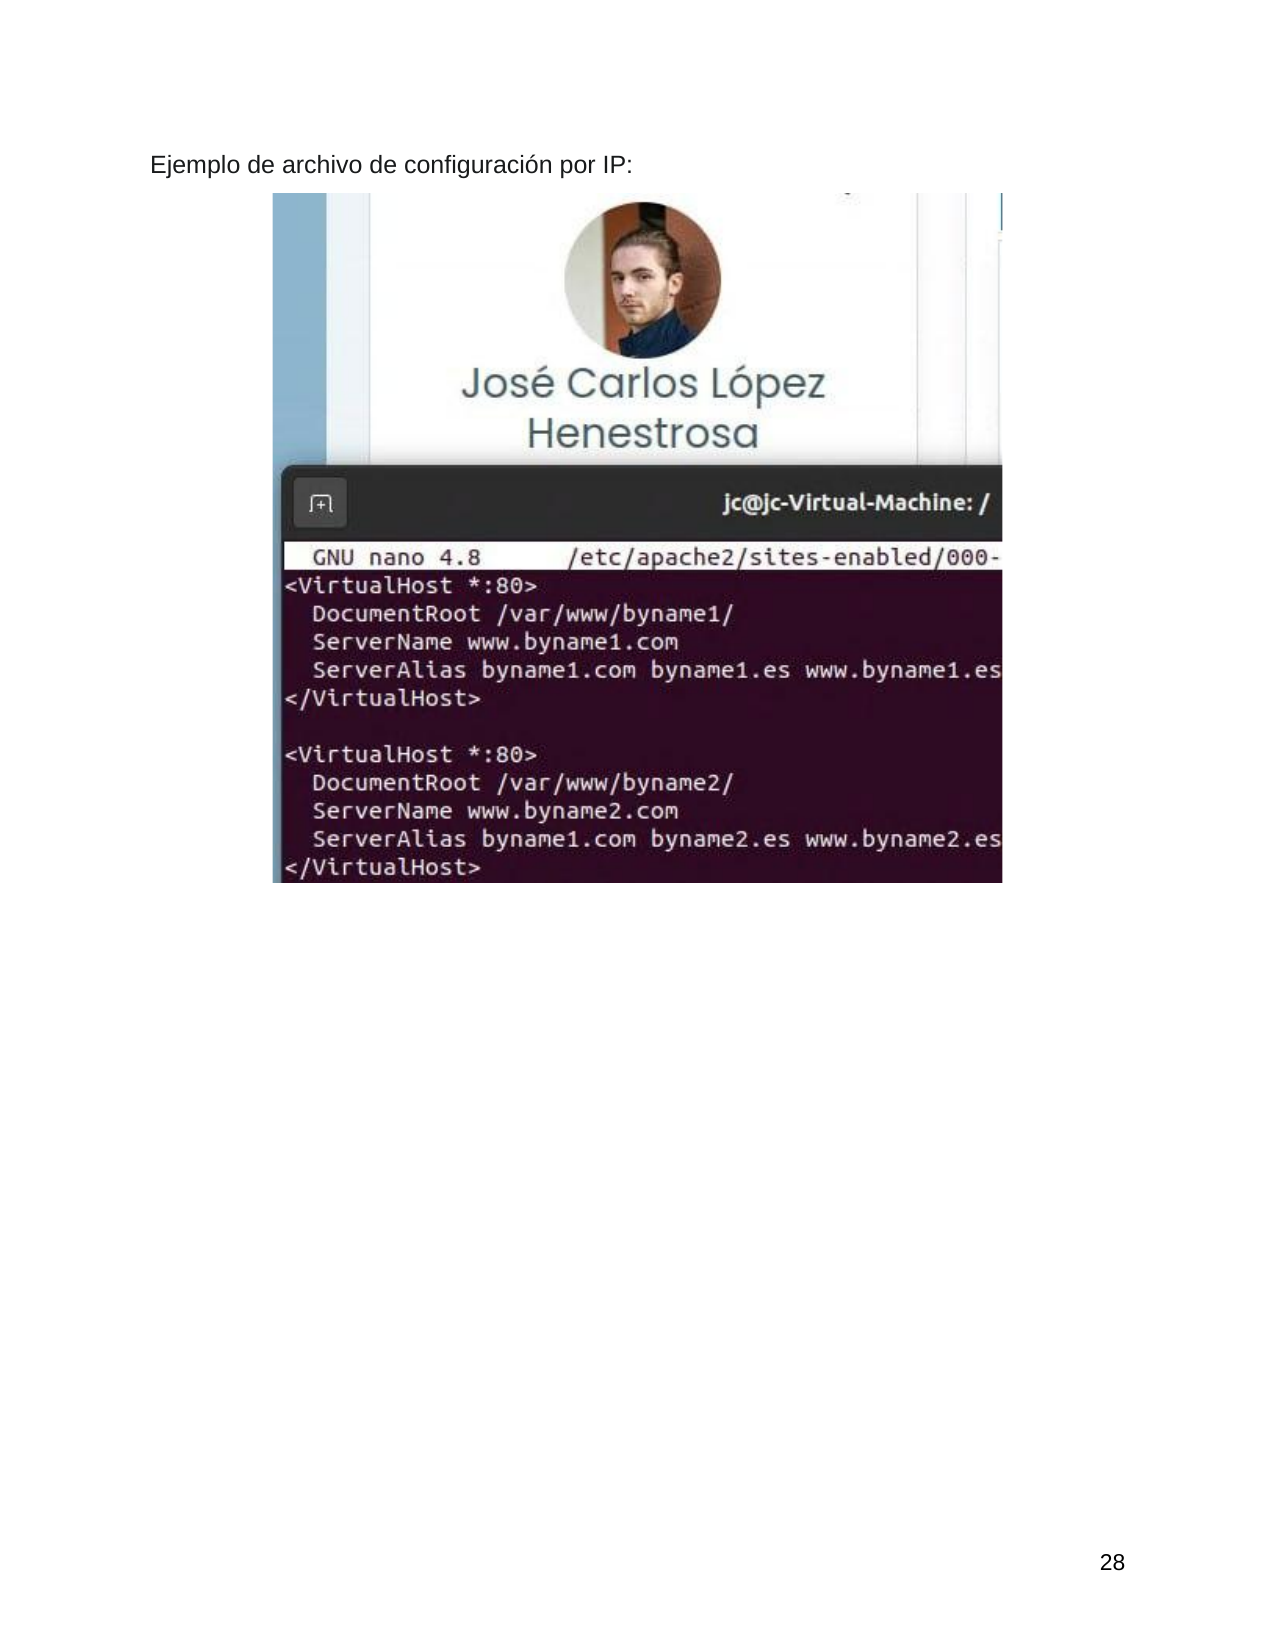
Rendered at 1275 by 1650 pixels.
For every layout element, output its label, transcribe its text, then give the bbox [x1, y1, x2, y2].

text Ejemplo de archivo de configuración por IP: [150, 150, 1125, 179]
picture [272, 193, 1003, 883]
